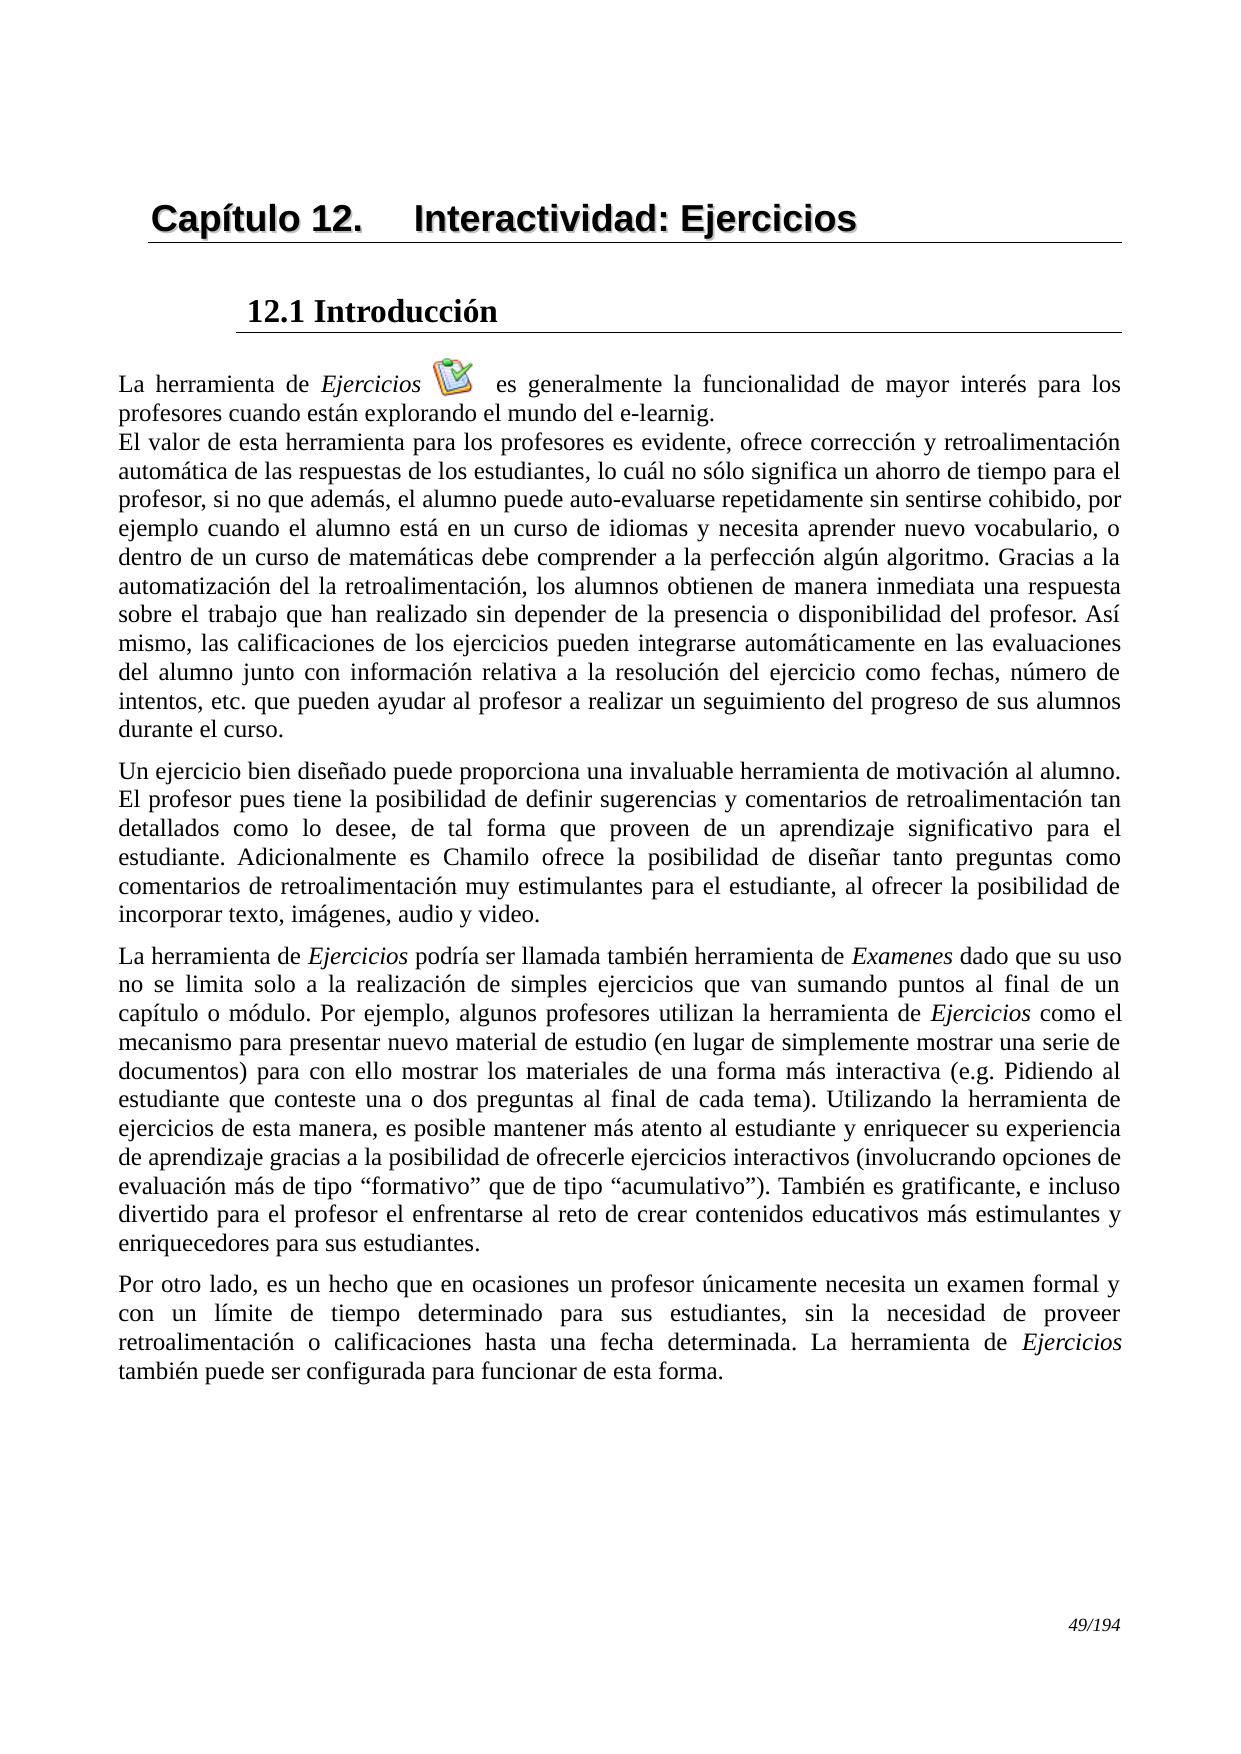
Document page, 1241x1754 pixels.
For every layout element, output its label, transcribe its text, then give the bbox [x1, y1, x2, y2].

subtitle Interactividad: Ejercicios [148, 193, 1122, 242]
text La herramienta de Ejercicios es generalmente la funcionalidad de mayor interés para los profesores cuando están explorando el mundo del e-learnig. [118, 357, 1122, 427]
text Un ejercicio bien diseñado puede proporciona una invaluable herramienta de motivación al alumno. El profesor pues tiene la posibilidad de definir sugerencias y comentarios de retroalimentación tan detallados como lo desee, de tal forma que proveen de un aprendizaje significativo para el estudiante. Adicionalmente es Chamilo ofrece la posibilidad de diseñar tanto preguntas como comentarios de retroalimentación muy estimulantes para el estudiante, al ofrecer la posibilidad de incorporar texto, imágenes, audio y video. [118, 756, 1122, 928]
text El valor de esta herramienta para los profesores es evidente, ofrece corrección y retroalimentación automática de las respuestas de los estudiantes, lo cuál no sólo significa un ahorro de tiempo para el profesor, si no que además, el alumno puede auto-evaluarse repetidamente sin sentirse cohibido, por ejemplo cuando el alumno está en un curso de idiomas y necesita aprender nuevo vocabulario, o dentro de un curso de matemáticas debe comprender a la perfección algún algoritmo. Gracias a la automatización del la retroalimentación, los alumnos obtienen de manera inmediata una respuesta sobre el trabajo que han realizado sin depender de la presencia o disponibilidad del profesor. Así mismo, las calificaciones de los ejercicios pueden integrarse automáticamente en las evaluaciones del alumno junto con información relativa a la resolución del ejercicio como fechas, número de intentos, etc. que pueden ayudar al profesor a realizar un seguimiento del progreso de sus alumnos durante el curso. [118, 427, 1122, 743]
text La herramienta de Ejercicios podría ser llamada también herramienta de Examenes dado que su uso no se limita solo a la realización de simples ejercicios que van sumando puntos al final de un capítulo o módulo. Por ejemplo, algunos profesores utilizan la herramienta de Ejercicios como el mecanismo para presentar nuevo material de estudio (en lugar de simplemente mostrar una serie de documentos) para con ello mostrar los materiales de una forma más interactiva (e.g. Pidiendo al estudiante que conteste una o dos preguntas al final de cada tema). Utilizando la herramienta de ejercicios de esta manera, es posible mantener más atento al estudiante y enriquecer su experiencia de aprendizaje gracias a la posibilidad de ofrecerle ejercicios interactivos (involucrando opciones de evaluación más de tipo “formativo” que de tipo “acumulativo”). También es gratificante, e incluso divertido para el profesor el enfrentarse al reto de crear contenidos educativos más estimulantes y enriquecedores para sus estudiantes. [118, 941, 1122, 1257]
picture [432, 357, 474, 399]
text Por otro lado, es un hecho que en ocasiones un profesor únicamente necesita un examen formal y con un límite de tiempo determinado para sus estudiantes, sin la necesidad de proveer retroalimentación o calificaciones hasta una fecha determinada. La herramienta de Ejercicios también puede ser configurada para funcionar de esta forma. [118, 1269, 1122, 1384]
subtitle Introducción [236, 291, 1122, 332]
